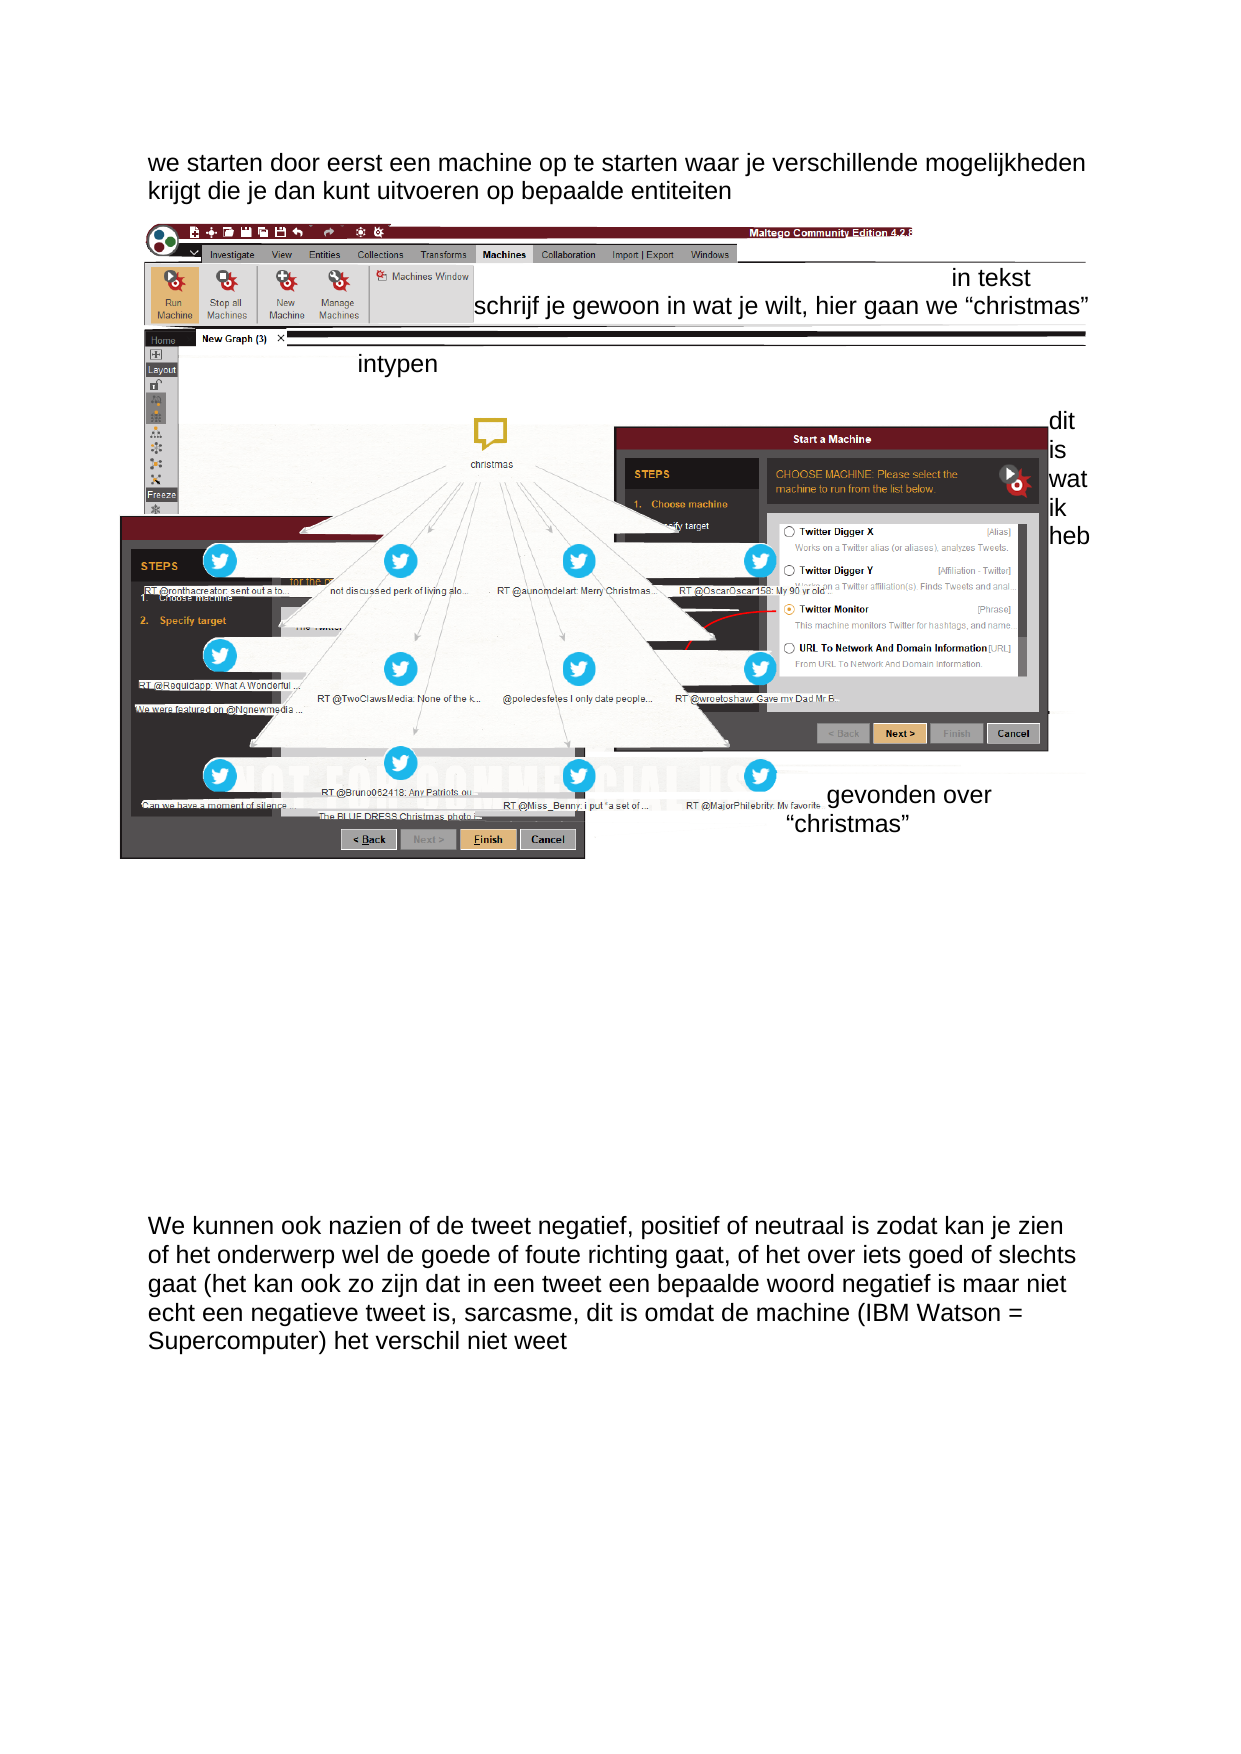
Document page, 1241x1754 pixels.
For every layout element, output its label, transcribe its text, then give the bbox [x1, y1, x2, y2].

text dit is wat ik heb gevonden over “christmas” [179, 406, 1093, 838]
text in tekst schrijf je gewoon in wat je wilt, hier gaan we “christmas” intypen [179, 234, 1093, 378]
text We kunnen ook nazien of de tweet negatief, positief of neutraal is zodat kan je zien of het onderwerp wel de goede of foute richting gaat, of het over iets goed of slechts gaat (het kan ook zo zijn dat in een tweet een bepaalde woord negatief is maar niet echt een negatieve tweet is, sarcasme, dit is omdat de machine (IBM Watson = Supercomputer) het verschil niet weet [148, 1211, 1093, 1355]
text we starten door eerst een machine op te starten waar je verschillende mogelijkheden krijgt die je dan kunt uitvoeren op bepaalde entiteiten [148, 148, 1093, 205]
